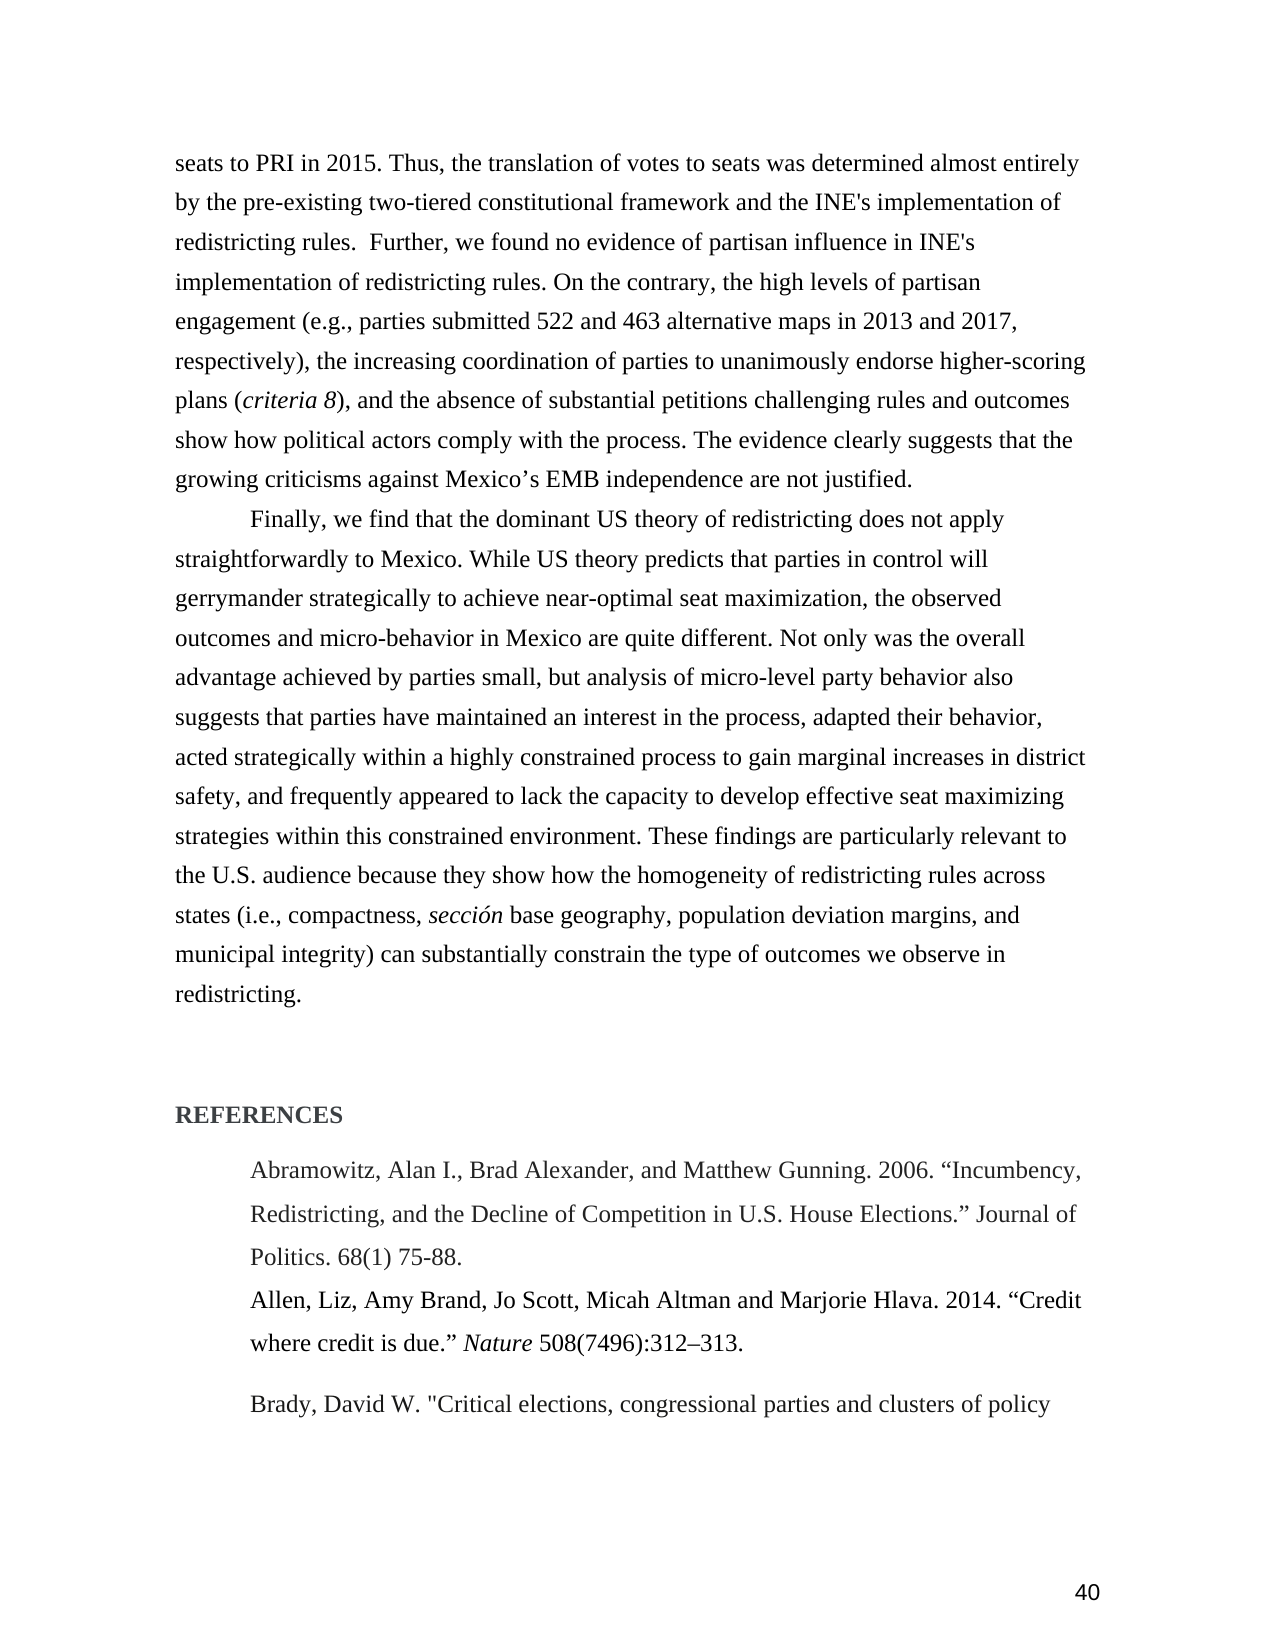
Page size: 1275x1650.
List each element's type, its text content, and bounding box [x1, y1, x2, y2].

subtitle REFERENCES [175, 1100, 1100, 1129]
text Finally, we find that the dominant US theory of redistricting does not apply straightforwardly to Mexico. While US theory predicts that parties in control will gerrymander strategically to achieve near-optimal seat maximization, the observed outcomes and micro-behavior in Mexico are quite different. Not only was the overall advantage achieved by parties small, but analysis of micro-level party behavior also suggests that parties have maintained an interest in the process, adapted their behavior, acted strategically within a highly constrained process to gain marginal increases in district safety, and frequently appeared to lack the capacity to develop effective seat maximizing strategies within this constrained environment. These findings are particularly relevant to the U.S. audience because they show how the homogeneity of redistricting rules across states (i.e., compactness, sección base geography, population deviation margins, and municipal integrity) can substantially constrain the type of outcomes we observe in redistricting. [175, 504, 1100, 1008]
text Abramowitz, Alan I., Brad Alexander, and Matthew Gunning. 2006. “Incumbency, Redistricting, and the Decline of Competition in U.S. House Elections.” Journal of Politics. 68(1) 75-88. [250, 1156, 1088, 1271]
text seats to PRI in 2015. Thus, the translation of votes to seats was determined almost entirely by the pre-existing two-tiered constitutional framework and the INE's implementation of redistricting rules. Further, we found no evidence of partisan influence in INE's implementation of redistricting rules. On the contrary, the high levels of partisan engagement (e.g., parties submitted 522 and 463 alternative maps in 2013 and 2017, respectively), the increasing coordination of parties to unanimously endorse higher-scoring plans (criteria 8), and the absence of substantial petitions challenging rules and outcomes show how political actors comply with the process. The evidence clearly suggests that the growing criticisms against Mexico’s EMB independence are not justified. [175, 148, 1100, 493]
text Allen, Liz, Amy Brand, Jo Scott, Micah Altman and Marjorie Hlava. 2014. “Credit where credit is due.” Nature 508(7496):312–313. [250, 1285, 1088, 1357]
text Brady, David W. "Critical elections, congressional parties and clusters of policy [250, 1389, 1088, 1418]
